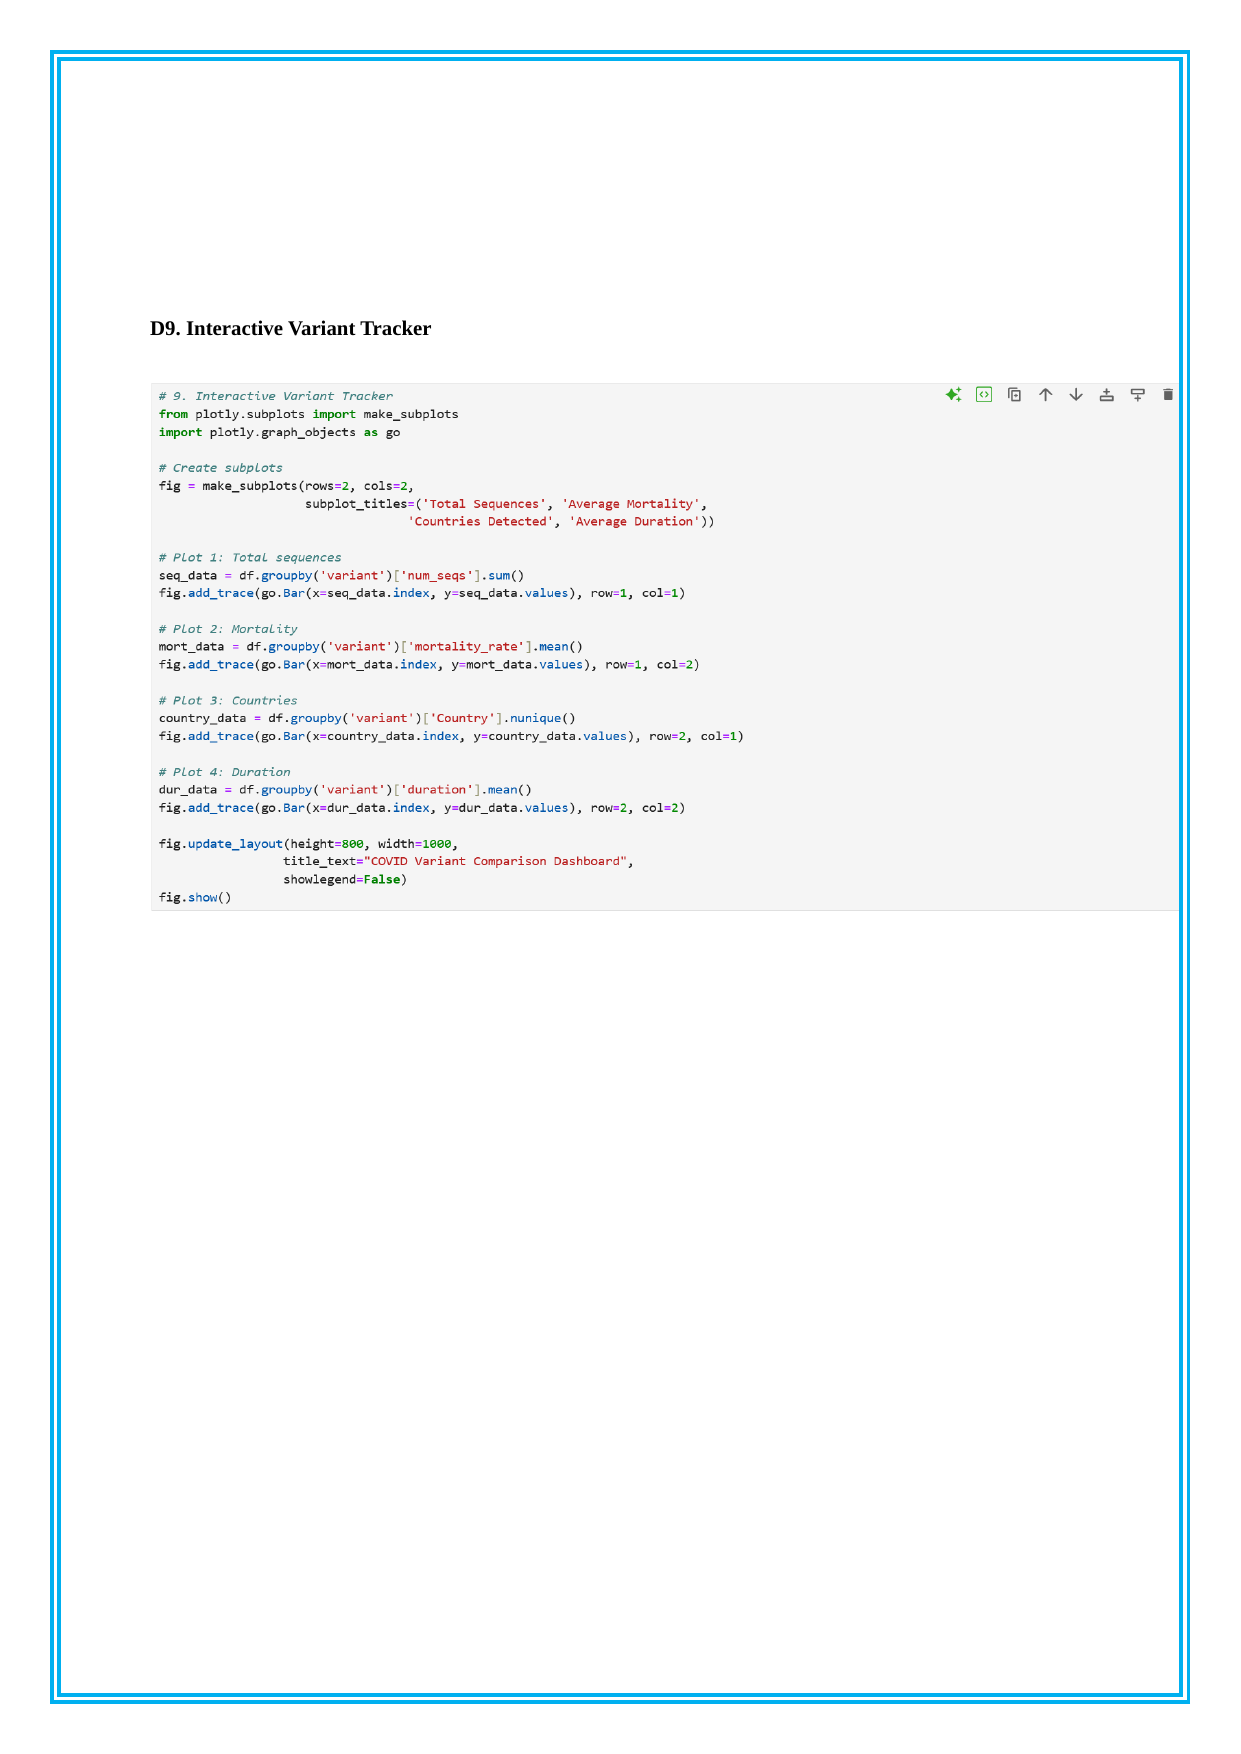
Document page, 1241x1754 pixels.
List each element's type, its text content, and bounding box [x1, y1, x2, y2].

text D9. Interactive Variant Tracker [150, 316, 1090, 340]
